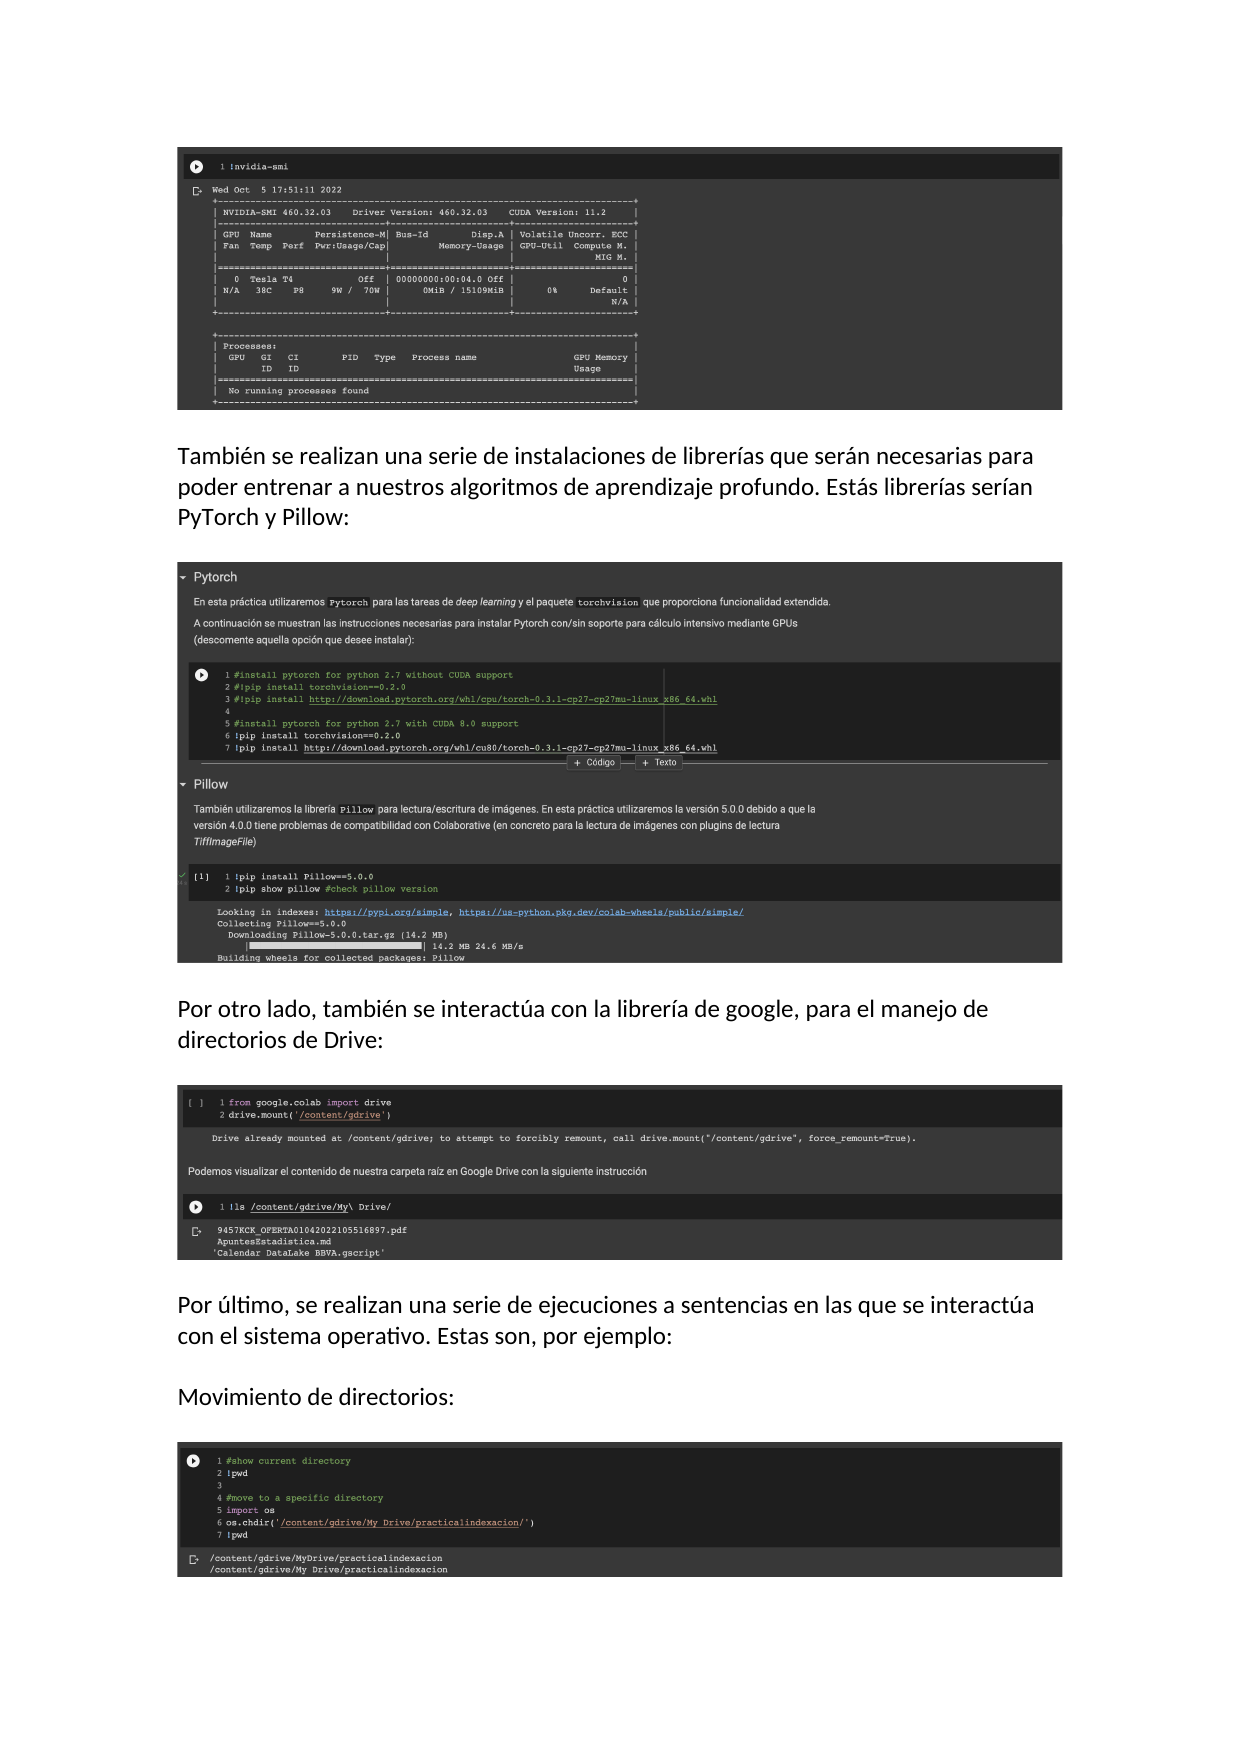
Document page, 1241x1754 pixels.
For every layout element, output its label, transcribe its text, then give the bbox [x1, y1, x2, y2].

picture [177, 147, 1063, 410]
text Movimiento de directorios: [177, 1381, 1063, 1412]
text Por otro lado, también se interactúa con la librería de google, para el manejo de directorios de Drive: [177, 993, 1063, 1054]
text También se realizan una serie de instalaciones de librerías que serán necesarias para poder entrenar a nuestros algoritmos de aprendizaje profundo. Estás librerías serían PyTorch y Pillow: [177, 441, 1063, 532]
picture [177, 562, 1063, 963]
picture [177, 1442, 1063, 1577]
picture [177, 1085, 1063, 1260]
text Por último, se realizan una serie de ejecuciones a sentencias en las que se interactúa con el sistema operativo. Estas son, por ejemplo: [177, 1290, 1063, 1351]
